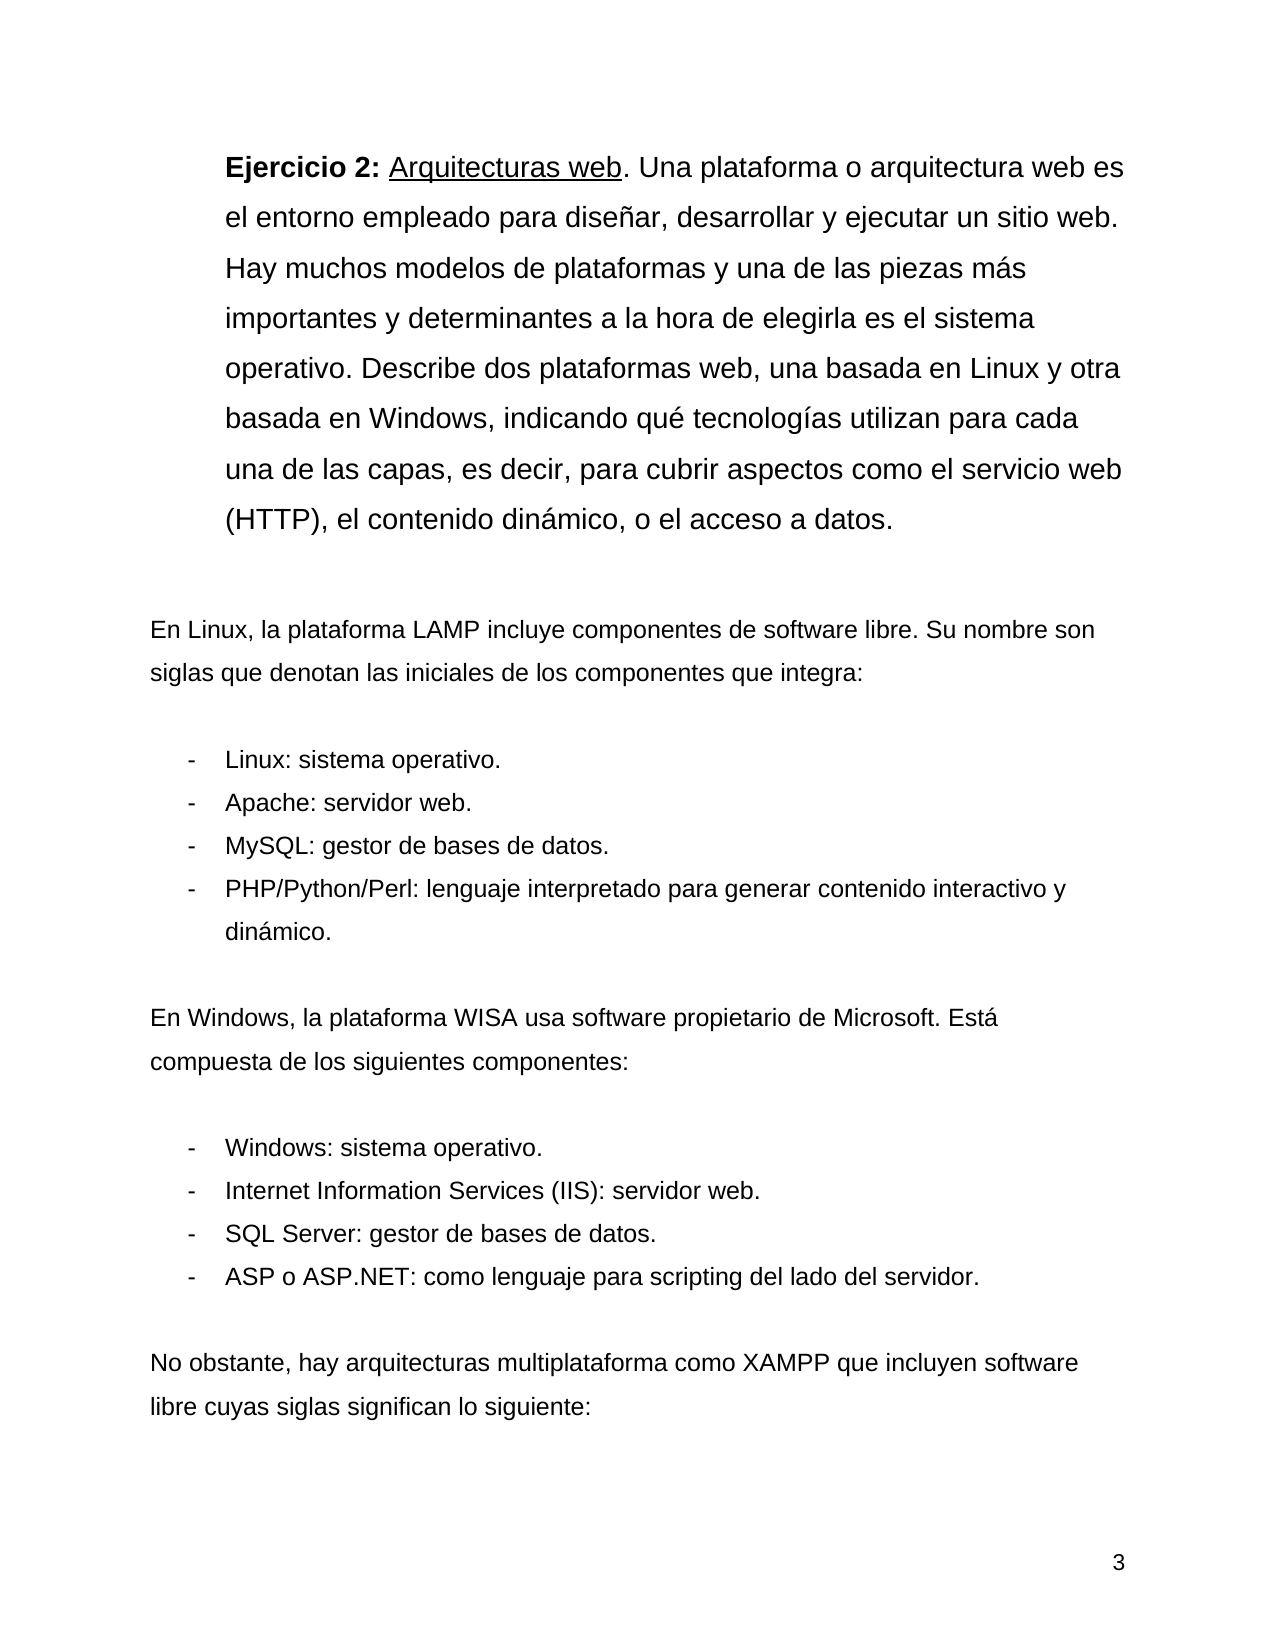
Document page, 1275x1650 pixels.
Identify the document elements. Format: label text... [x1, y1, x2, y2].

list Windows: sistema operativo. [187, 1133, 1125, 1162]
text En Linux, la plataforma LAMP incluye componentes de software libre. Su nombre son siglas que denotan las iniciales de los componentes que integra: [150, 615, 1125, 687]
list Linux: sistema operativo. [187, 745, 1125, 773]
text En Windows, la plataforma WISA usa software propietario de Microsoft. Está compuesta de los siguientes componentes: [150, 1003, 1125, 1075]
text No obstante, hay arquitecturas multiplataforma como XAMPP que incluyen software libre cuyas siglas significan lo siguiente: [150, 1348, 1125, 1420]
list Internet Information Services (IIS): servidor web. [187, 1176, 1125, 1205]
list ASP o ASP.NET: como lenguaje para scripting del lado del servidor. [187, 1262, 1125, 1291]
subtitle Ejercicio 2: Arquitecturas web. Una plataforma o arquitectura web es el entorno empleado para diseñar, desarrollar y ejecutar un sitio web. Hay muchos modelos de plataformas y una de las piezas más importantes y determinantes a la hora de elegirla es el sistema operativo. Describe dos plataformas web, una basada en Linux y otra basada en Windows, indicando qué tecnologías utilizan para cada una de las capas, es decir, para cubrir aspectos como el servicio web (HTTP), el contenido dinámico, o el acceso a datos. [225, 150, 1125, 536]
list SQL Server: gestor de bases de datos. [187, 1219, 1125, 1248]
list Apache: servidor web. [187, 788, 1125, 817]
list MySQL: gestor de bases de datos. [187, 831, 1125, 860]
list PHP/Python/Perl: lenguaje interpretado para generar contenido interactivo y dinámico. [187, 874, 1125, 946]
